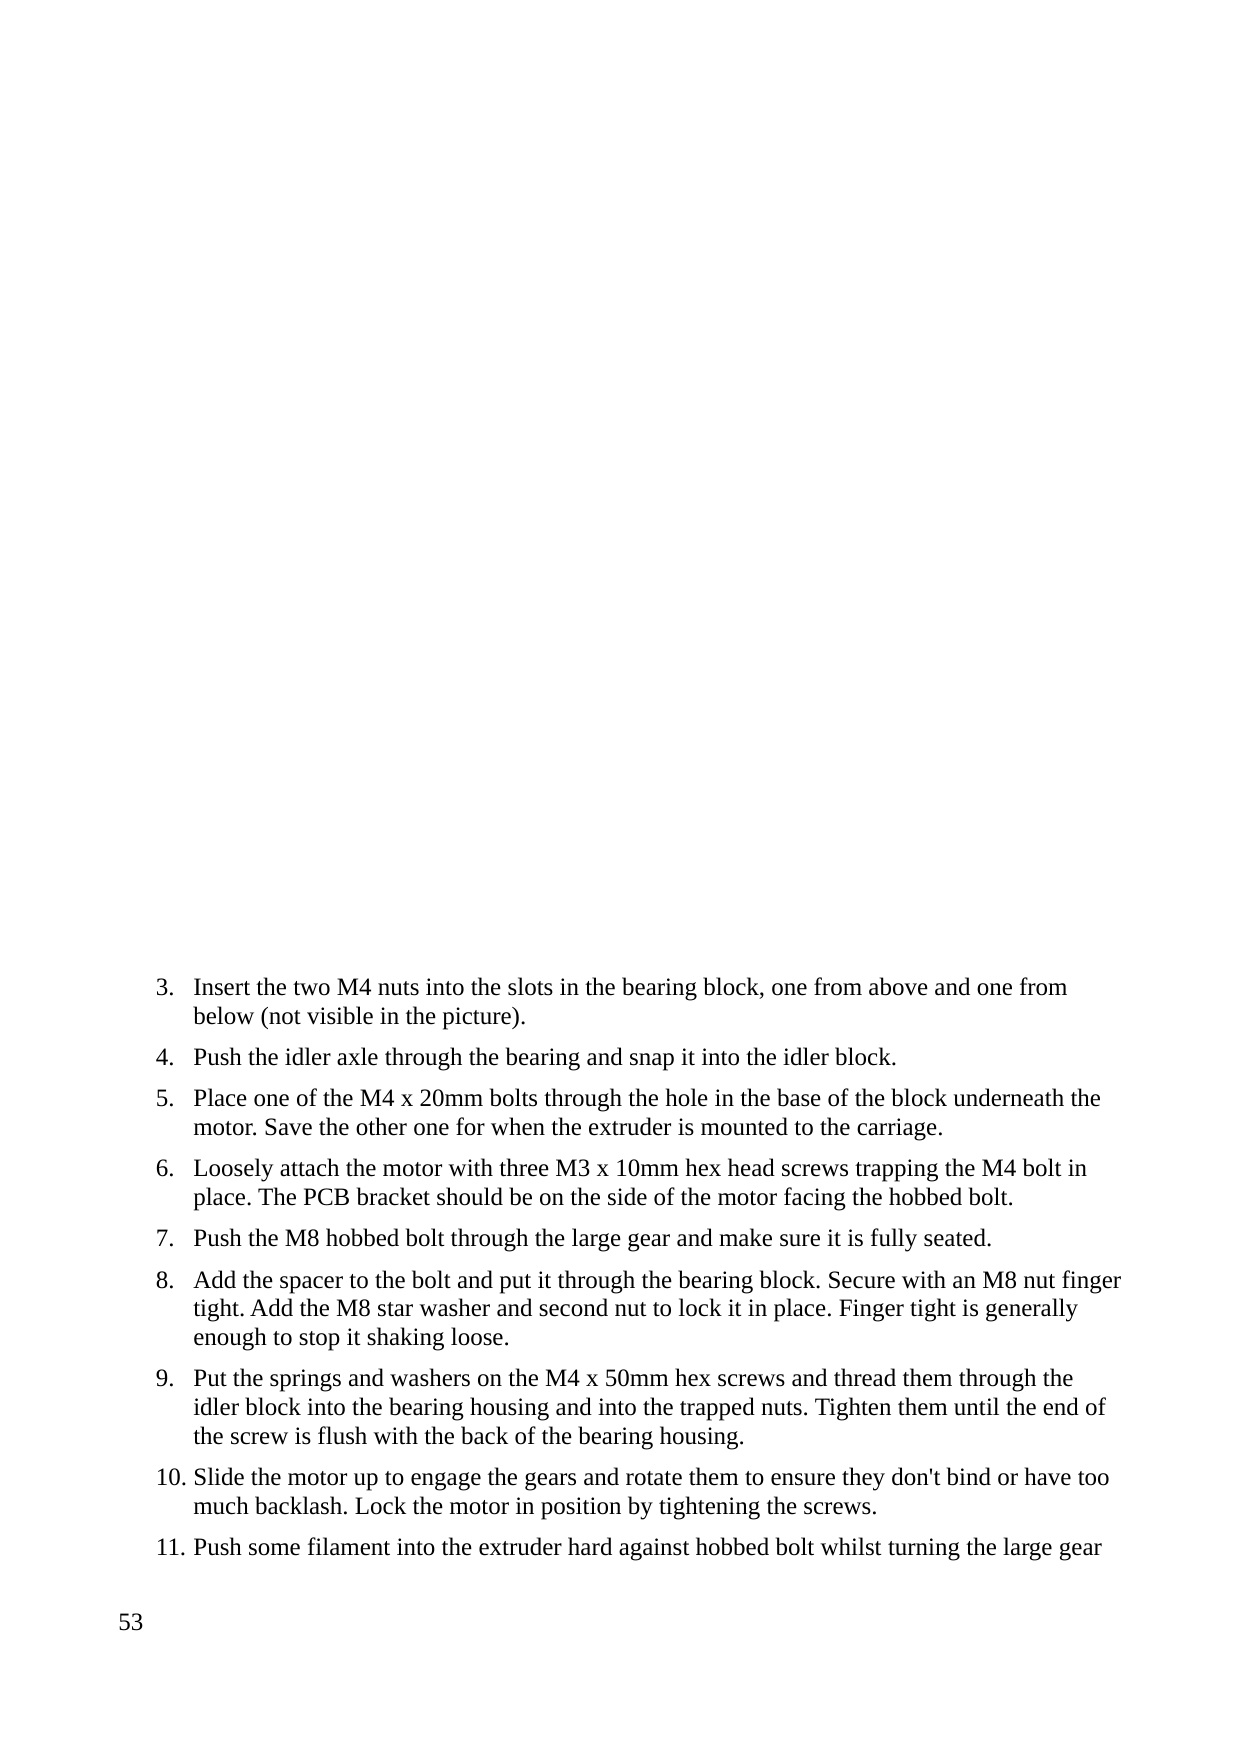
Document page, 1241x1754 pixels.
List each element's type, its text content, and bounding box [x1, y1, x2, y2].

list Place one of the M4 x 20mm bolts through the hole in the base of the block underneath the motor. Save the other one for when the extruder is mounted to the carriage. [156, 1083, 1122, 1141]
list Put the springs and washers on the M4 x 50mm hex screws and thread them through the idler block into the bearing housing and into the trapped nuts. Tighten them until the end of the screw is flush with the back of the bearing housing. [156, 1363, 1122, 1450]
list Add the spacer to the bolt and put it through the bearing block. Secure with an M8 nut finger tight. Add the M8 star washer and second nut to lock it in place. Finger tight is generally enough to stop it shaking loose. [156, 1265, 1122, 1351]
list Push some filament into the extruder hard against hobbed bolt whilst turning the large gear [156, 1532, 1122, 1561]
list Loosely attach the motor with three M3 x 10mm hex head screws trapping the M4 bolt in place. The PCB bracket should be on the side of the motor facing the hobbed bolt. [156, 1153, 1122, 1211]
list Slide the motor up to engage the gears and rotate them to ensure they don't bind or have too much backlash. Lock the motor in position by tightening the screws. [156, 1462, 1122, 1520]
list Push the M8 hobbed bolt through the large gear and make sure it is fully seated. [156, 1223, 1122, 1252]
list Push the idler axle through the bearing and snap it into the idler block. [156, 1042, 1122, 1071]
list Insert the two M4 nuts into the slots in the bearing block, one from above and one from below (not visible in the picture). [156, 972, 1122, 1030]
